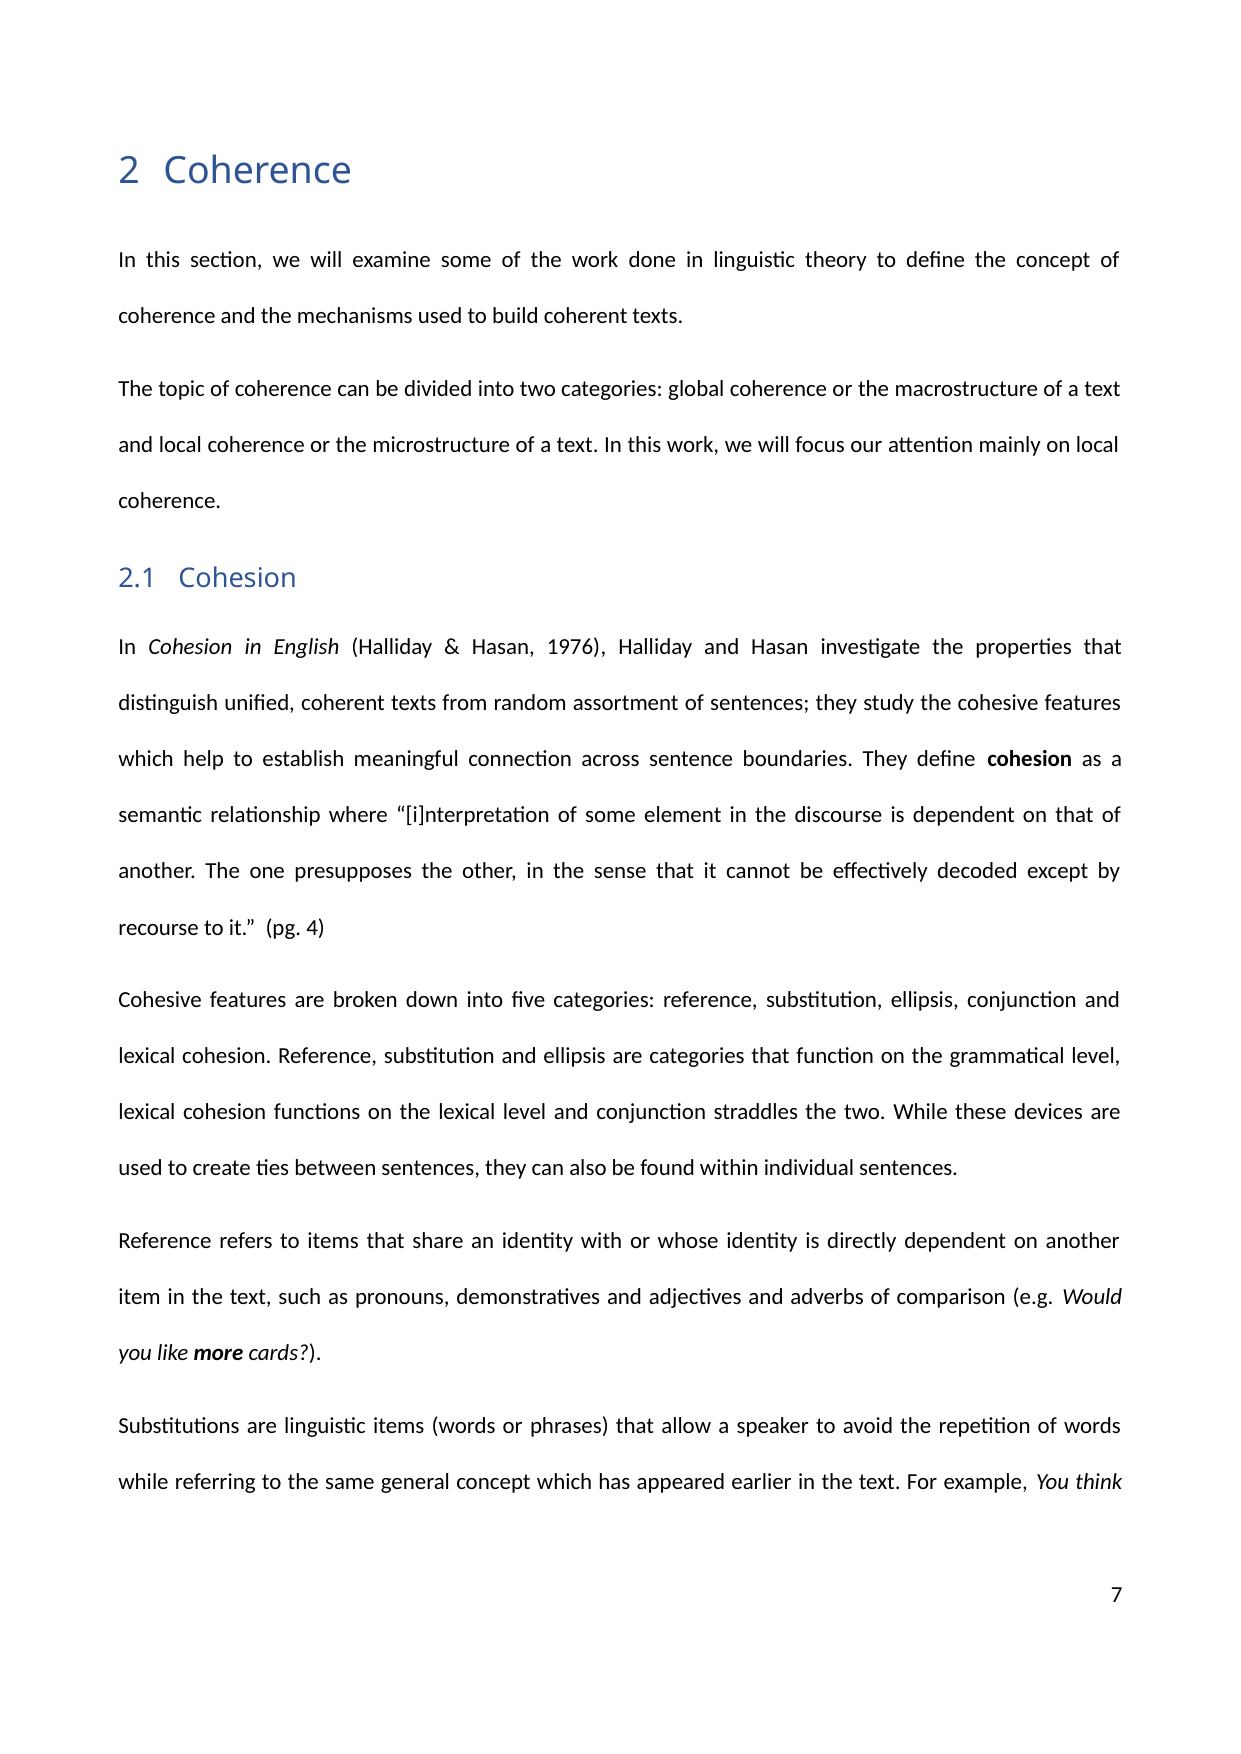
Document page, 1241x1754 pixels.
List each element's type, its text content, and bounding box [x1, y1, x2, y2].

subtitle Cohesion [118, 559, 1122, 596]
subtitle Coherence [118, 143, 1122, 194]
text The topic of coherence can be divided into two categories: global coherence or the macrostructure of a text and local coherence or the microstructure of a text. In this work, we will focus our attention mainly on local coherence. [118, 374, 1122, 514]
text In this section, we will examine some of the work done in linguistic theory to define the concept of coherence and the mechanisms used to build coherent texts. [118, 245, 1122, 329]
text Cohesive features are broken down into five categories: reference, substitution, ellipsis, conjunction and lexical cohesion. Reference, substitution and ellipsis are categories that function on the grammatical level, lexical cohesion functions on the lexical level and conjunction straddles the two. While these devices are used to create ties between sentences, they can also be found within individual sentences. [118, 985, 1122, 1182]
text In Cohesion in English [ CITATION halliday2014cohesion \l 3084 ], Halliday and Hasan investigate the properties that distinguish unified, coherent texts from random assortment of sentences; they study the cohesive features which help to establish meaningful connection across sentence boundaries. They define cohesion as a semantic relationship where “[i]nterpretation of some element in the discourse is dependent on that of another. The one presupposes the other, in the sense that it cannot be effectively decoded except by recourse to it.” (pg. 4) [118, 632, 1122, 941]
text Reference refers to items that share an identity with or whose identity is directly dependent on another item in the text, such as pronouns, demonstratives and adjectives and adverbs of comparison (e.g. Would you like more cards?). [118, 1226, 1122, 1366]
text Substitutions are linguistic items (words or phrases) that allow a speaker to avoid the repetition of words while referring to the same general concept which has appeared earlier in the text. For example, You think [118, 1411, 1122, 1495]
